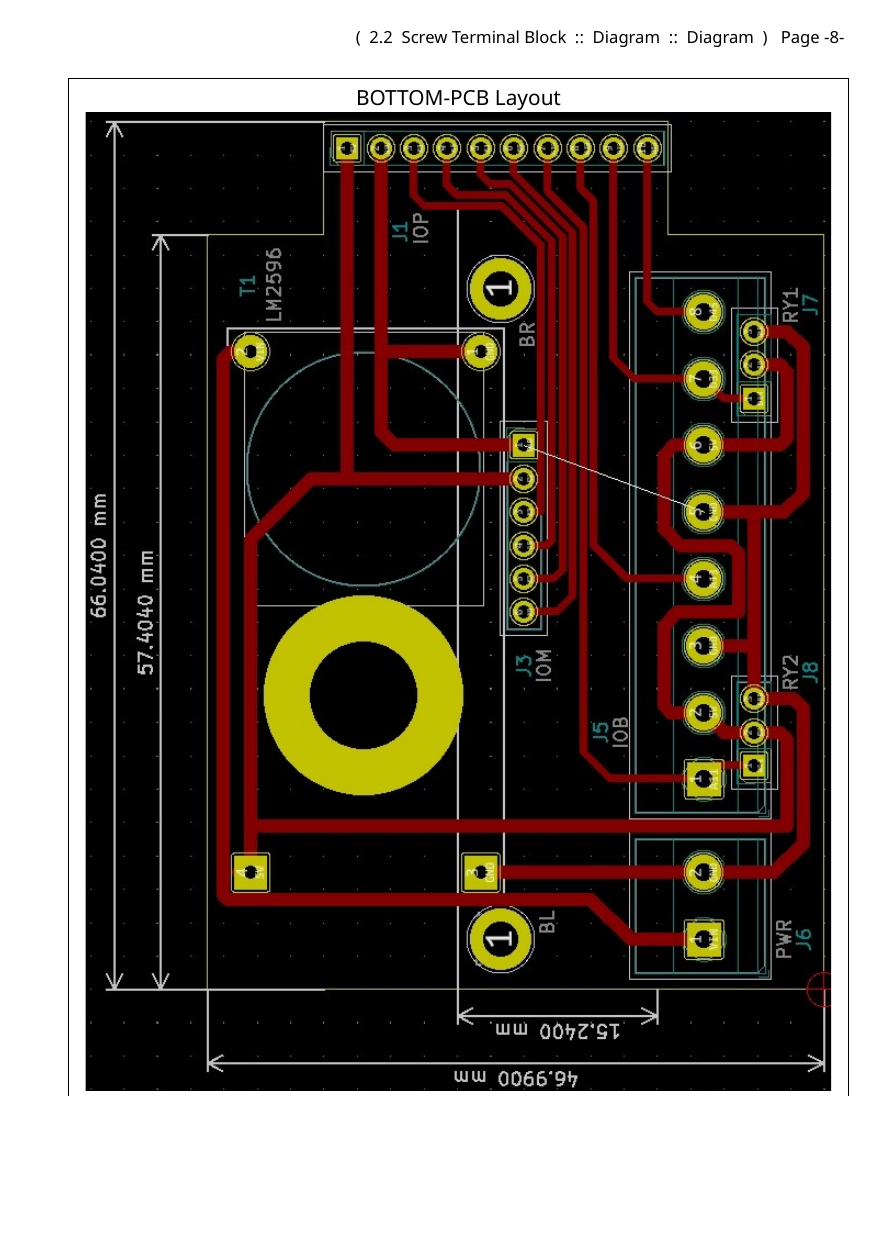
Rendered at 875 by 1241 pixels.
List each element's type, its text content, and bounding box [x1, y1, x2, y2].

table_header BOTTOM-PCB Layout [69, 79, 848, 1096]
